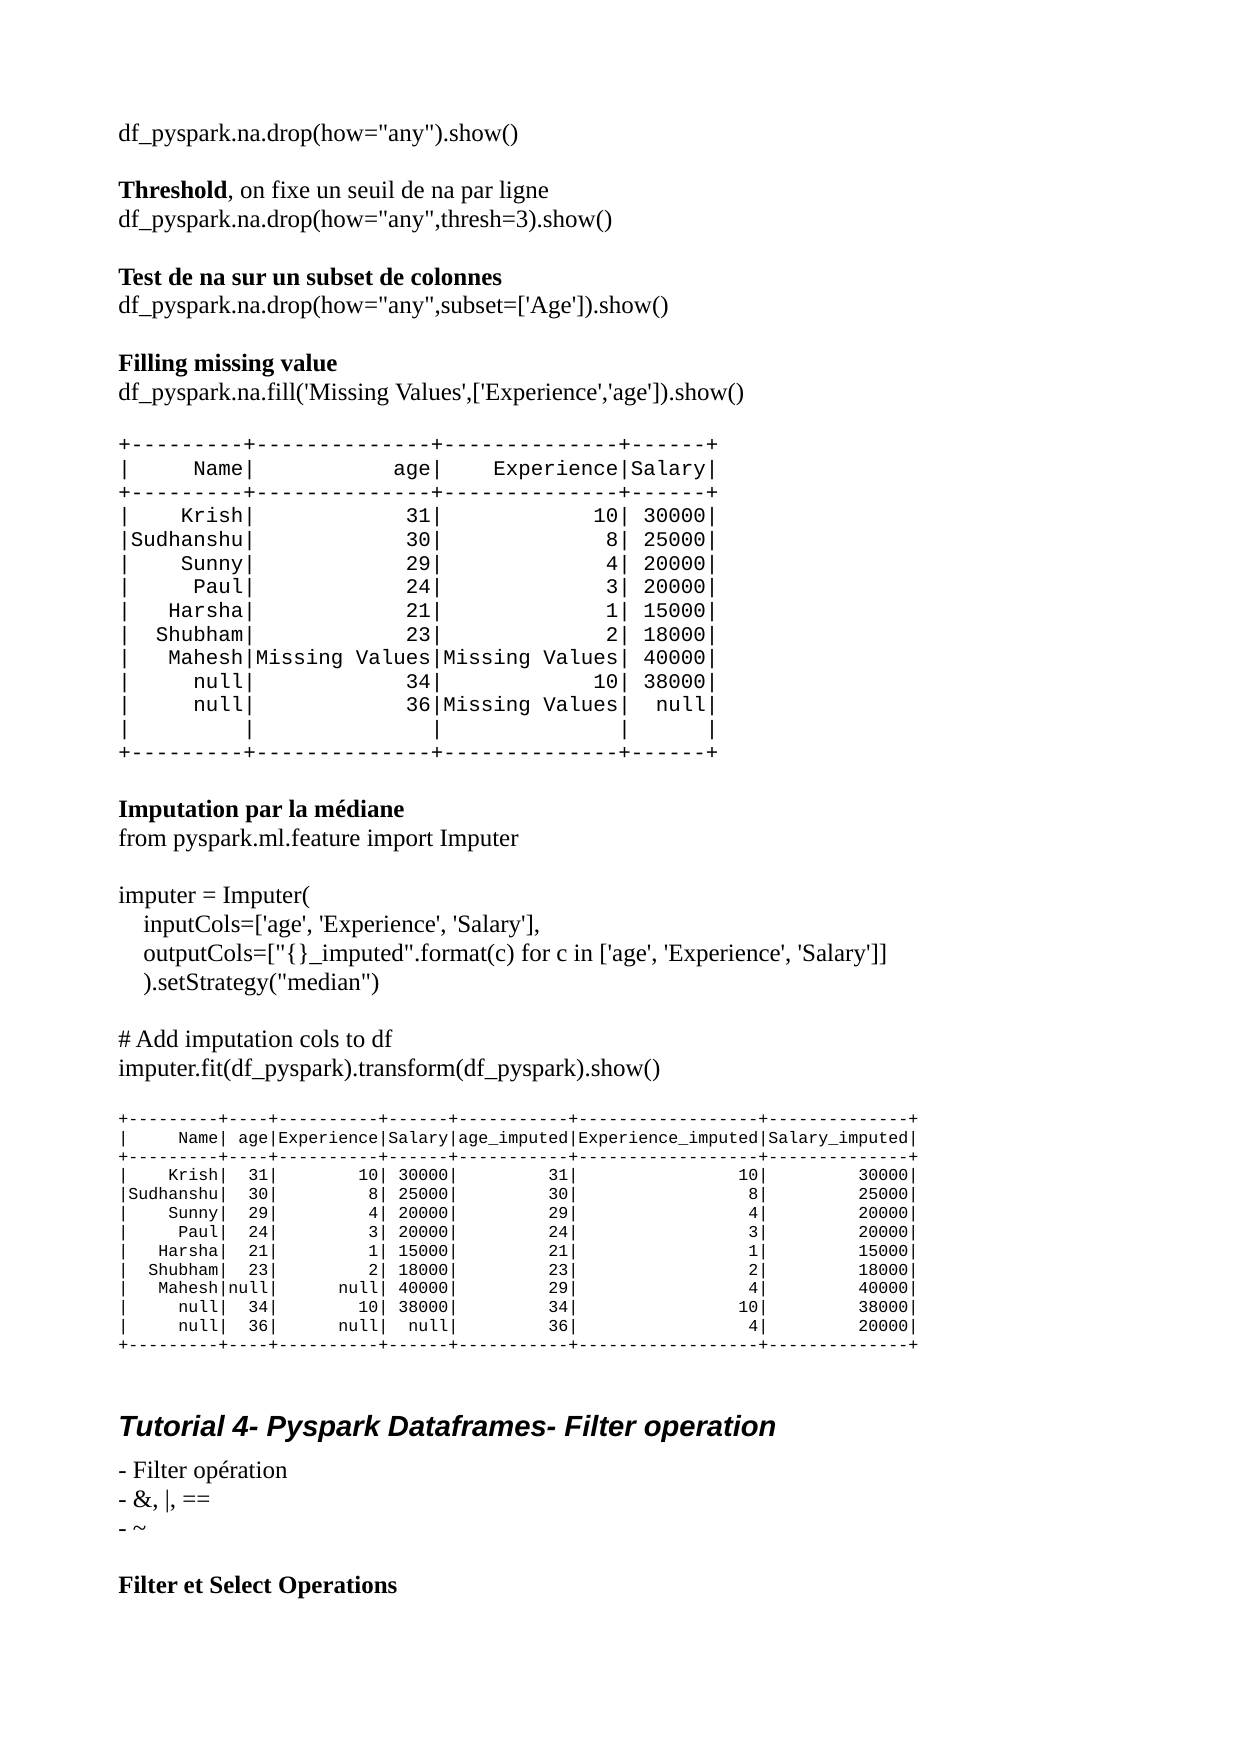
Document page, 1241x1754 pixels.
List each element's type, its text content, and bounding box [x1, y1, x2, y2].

text | | | | | [118, 718, 1122, 742]
text | Name| age|Experience|Salary|age_imputed|Experience_imputed|Salary_imputed| [118, 1129, 1122, 1148]
text | Shubham| 23| 2| 18000| [118, 623, 1122, 647]
text | Krish| 31| 10| 30000| [118, 505, 1122, 529]
text | null| 34| 10| 38000| [118, 671, 1122, 694]
text | Sunny| 29| 4| 20000| 29| 4| 20000| [118, 1205, 1122, 1223]
text | Paul| 24| 3| 20000| [118, 576, 1122, 600]
text from pyspark.ml.feature import Imputer [118, 823, 1122, 852]
text | null| 36| null| null| 36| 4| 20000| [118, 1318, 1122, 1337]
text |Sudhanshu| 30| 8| 25000| [118, 529, 1122, 553]
text ).setStrategy("median") [118, 967, 1122, 995]
text df_pyspark.na.drop(how="any",thresh=3).show() [118, 204, 1122, 233]
text Filter et Select Operations [118, 1570, 1122, 1599]
text | Shubham| 23| 2| 18000| 23| 2| 18000| [118, 1261, 1122, 1280]
text | Harsha| 21| 1| 15000| 21| 1| 15000| [118, 1242, 1122, 1261]
text +---------+--------------+--------------+------+ [118, 482, 1122, 505]
text | Name| age| Experience|Salary| [118, 458, 1122, 482]
text +---------+----+----------+------+-----------+------------------+--------------+ [118, 1110, 1122, 1129]
subtitle Tutorial 4- Pyspark Dataframes- Filter operation [118, 1409, 1122, 1443]
text | Sunny| 29| 4| 20000| [118, 553, 1122, 576]
text |Sudhanshu| 30| 8| 25000| 30| 8| 25000| [118, 1186, 1122, 1205]
text +---------+----+----------+------+-----------+------------------+--------------+ [118, 1148, 1122, 1167]
text - &, |, == [118, 1484, 1122, 1513]
text | Harsha| 21| 1| 15000| [118, 600, 1122, 623]
text +---------+--------------+--------------+------+ [118, 742, 1122, 765]
text | null| 34| 10| 38000| 34| 10| 38000| [118, 1299, 1122, 1318]
text +---------+----+----------+------+-----------+------------------+--------------+ [118, 1337, 1122, 1356]
text - ~ [118, 1513, 1122, 1542]
text Filling missing value [118, 348, 1122, 377]
text df_pyspark.na.drop(how="any",subset=['Age']).show() [118, 291, 1122, 319]
text df_pyspark.na.drop(how="any").show() [118, 118, 1122, 147]
text df_pyspark.na.fill('Missing Values',['Experience','age']).show() [118, 377, 1122, 406]
text - Filter opération [118, 1455, 1122, 1484]
text | null| 36|Missing Values| null| [118, 694, 1122, 718]
text | Mahesh|null| null| 40000| 29| 4| 40000| [118, 1280, 1122, 1299]
text outputCols=["{}_imputed".format(c) for c in ['age', 'Experience', 'Salary']] [118, 938, 1122, 967]
text | Mahesh|Missing Values|Missing Values| 40000| [118, 647, 1122, 671]
text imputer = Imputer( [118, 880, 1122, 909]
text imputer.fit(df_pyspark).transform(df_pyspark).show() [118, 1053, 1122, 1082]
text # Add imputation cols to df [118, 1024, 1122, 1053]
text +---------+--------------+--------------+------+ [118, 434, 1122, 458]
text Threshold, on fixe un seuil de na par ligne [118, 176, 1122, 204]
text | Paul| 24| 3| 20000| 24| 3| 20000| [118, 1223, 1122, 1242]
text Test de na sur un subset de colonnes [118, 262, 1122, 291]
text | Krish| 31| 10| 30000| 31| 10| 30000| [118, 1167, 1122, 1186]
text inputCols=['age', 'Experience', 'Salary'], [118, 909, 1122, 938]
text Imputation par la médiane [118, 794, 1122, 823]
